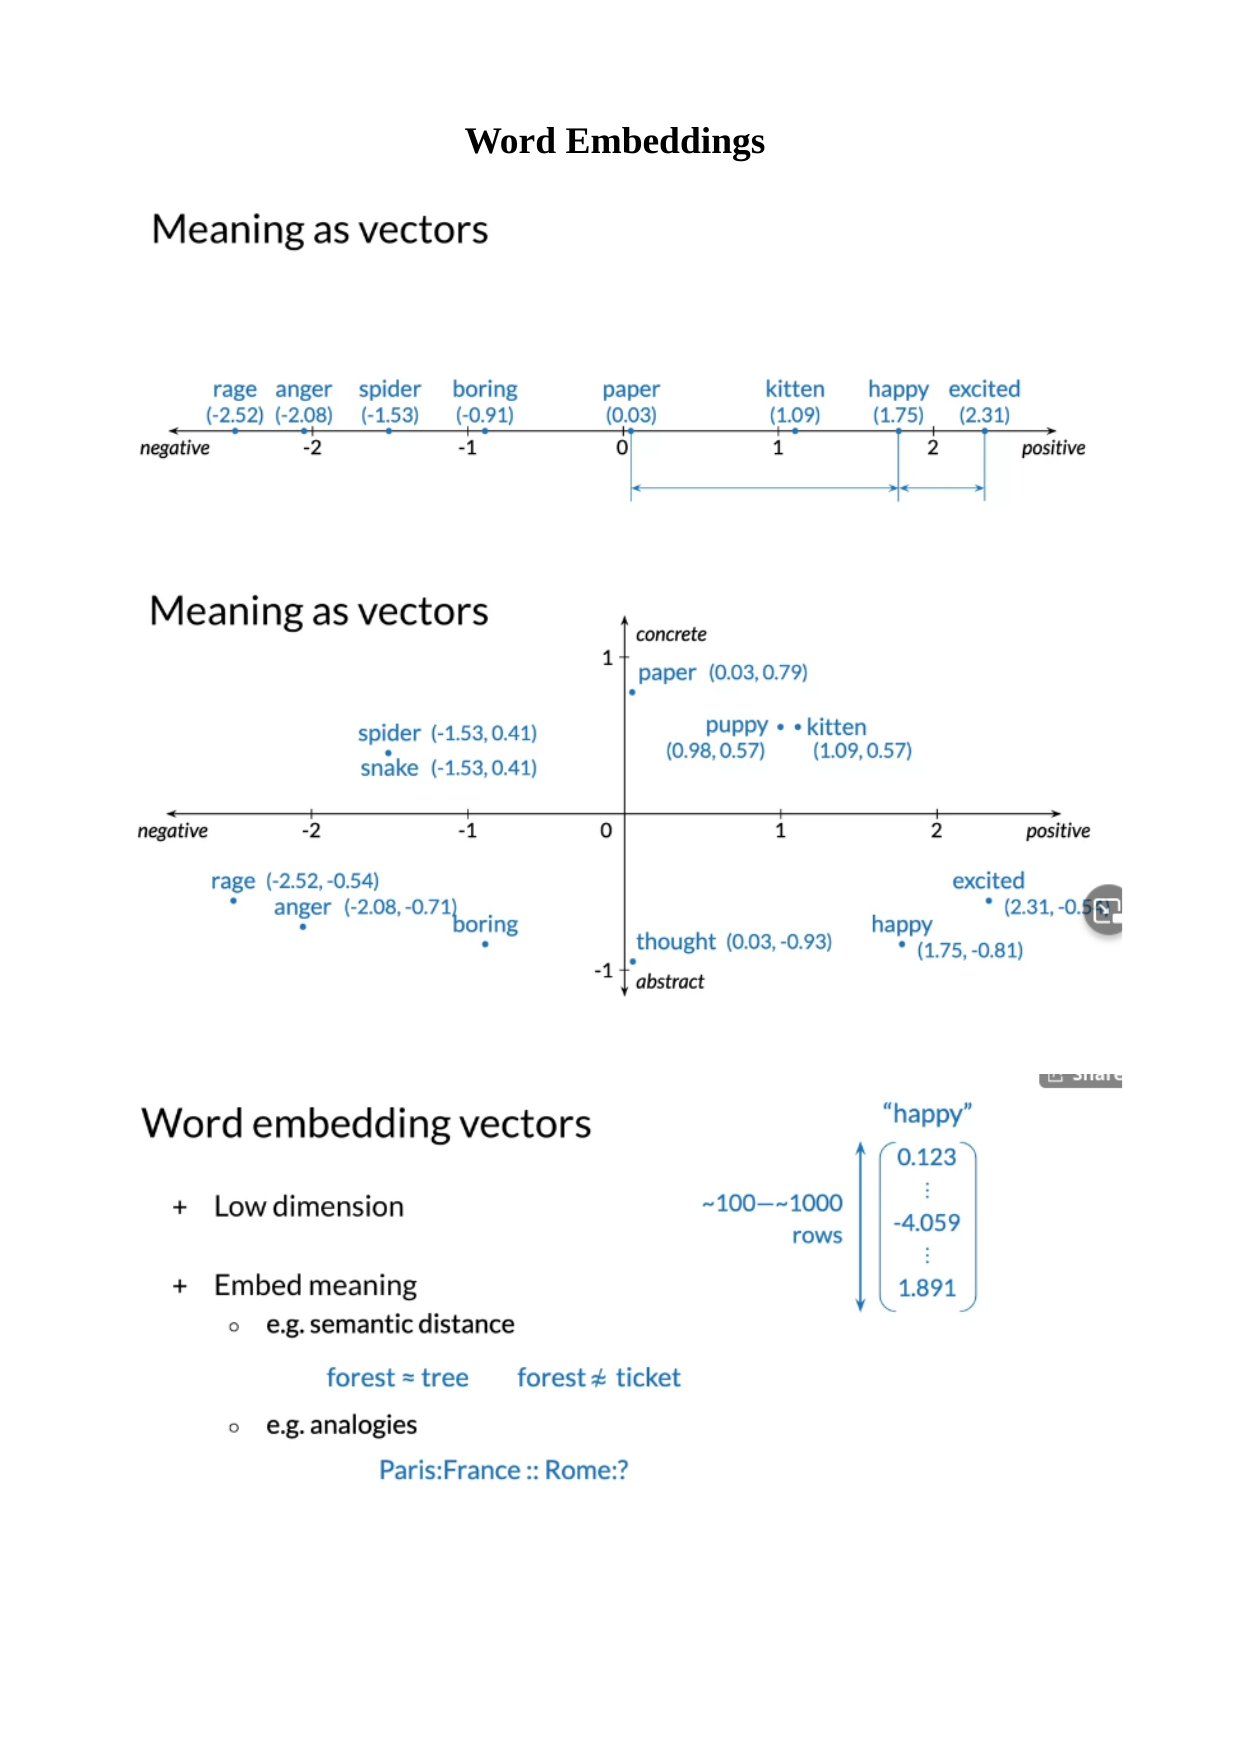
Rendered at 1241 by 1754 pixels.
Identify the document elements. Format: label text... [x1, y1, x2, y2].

picture [118, 1074, 1123, 1492]
picture [118, 202, 1123, 524]
subtitle Word Embeddings [118, 118, 1122, 161]
picture [118, 581, 1123, 1017]
